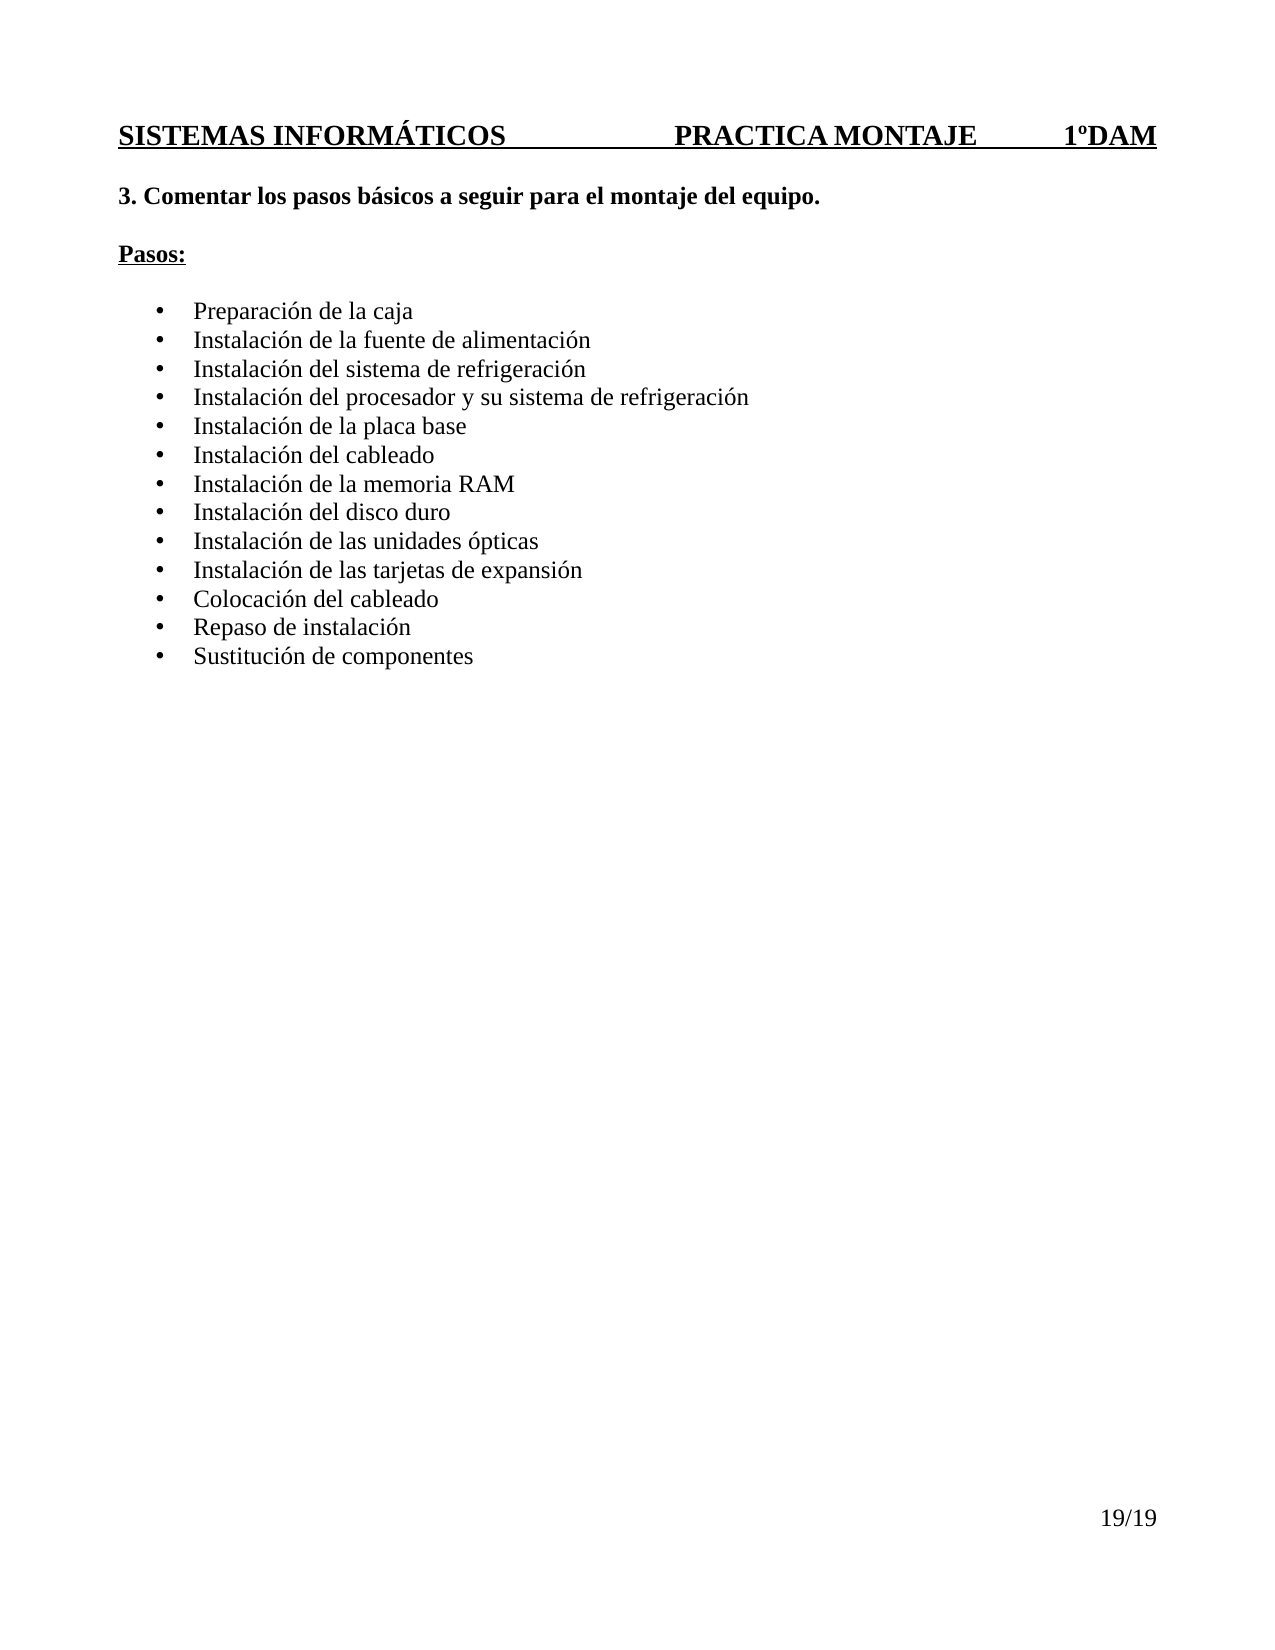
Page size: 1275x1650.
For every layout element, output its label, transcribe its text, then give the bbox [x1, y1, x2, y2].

list Preparación de la caja [156, 296, 1157, 325]
list Instalación del cableado [156, 440, 1157, 469]
list Instalación de la fuente de alimentación [156, 325, 1157, 354]
text 3. Comentar los pasos básicos a seguir para el montaje del equipo. [118, 181, 1157, 210]
list Instalación del sistema de refrigeración [156, 354, 1157, 382]
list Instalación del disco duro [156, 497, 1157, 526]
list Sustitución de componentes [156, 641, 1157, 670]
list Instalación de las tarjetas de expansión [156, 555, 1157, 584]
list Instalación del procesador y su sistema de refrigeración [156, 382, 1157, 411]
list Colocación del cableado [156, 584, 1157, 612]
list Instalación de la placa base [156, 411, 1157, 440]
list Repaso de instalación [156, 612, 1157, 641]
text Pasos: [118, 239, 1157, 267]
list Instalación de las unidades ópticas [156, 526, 1157, 555]
list Instalación de la memoria RAM [156, 469, 1157, 497]
